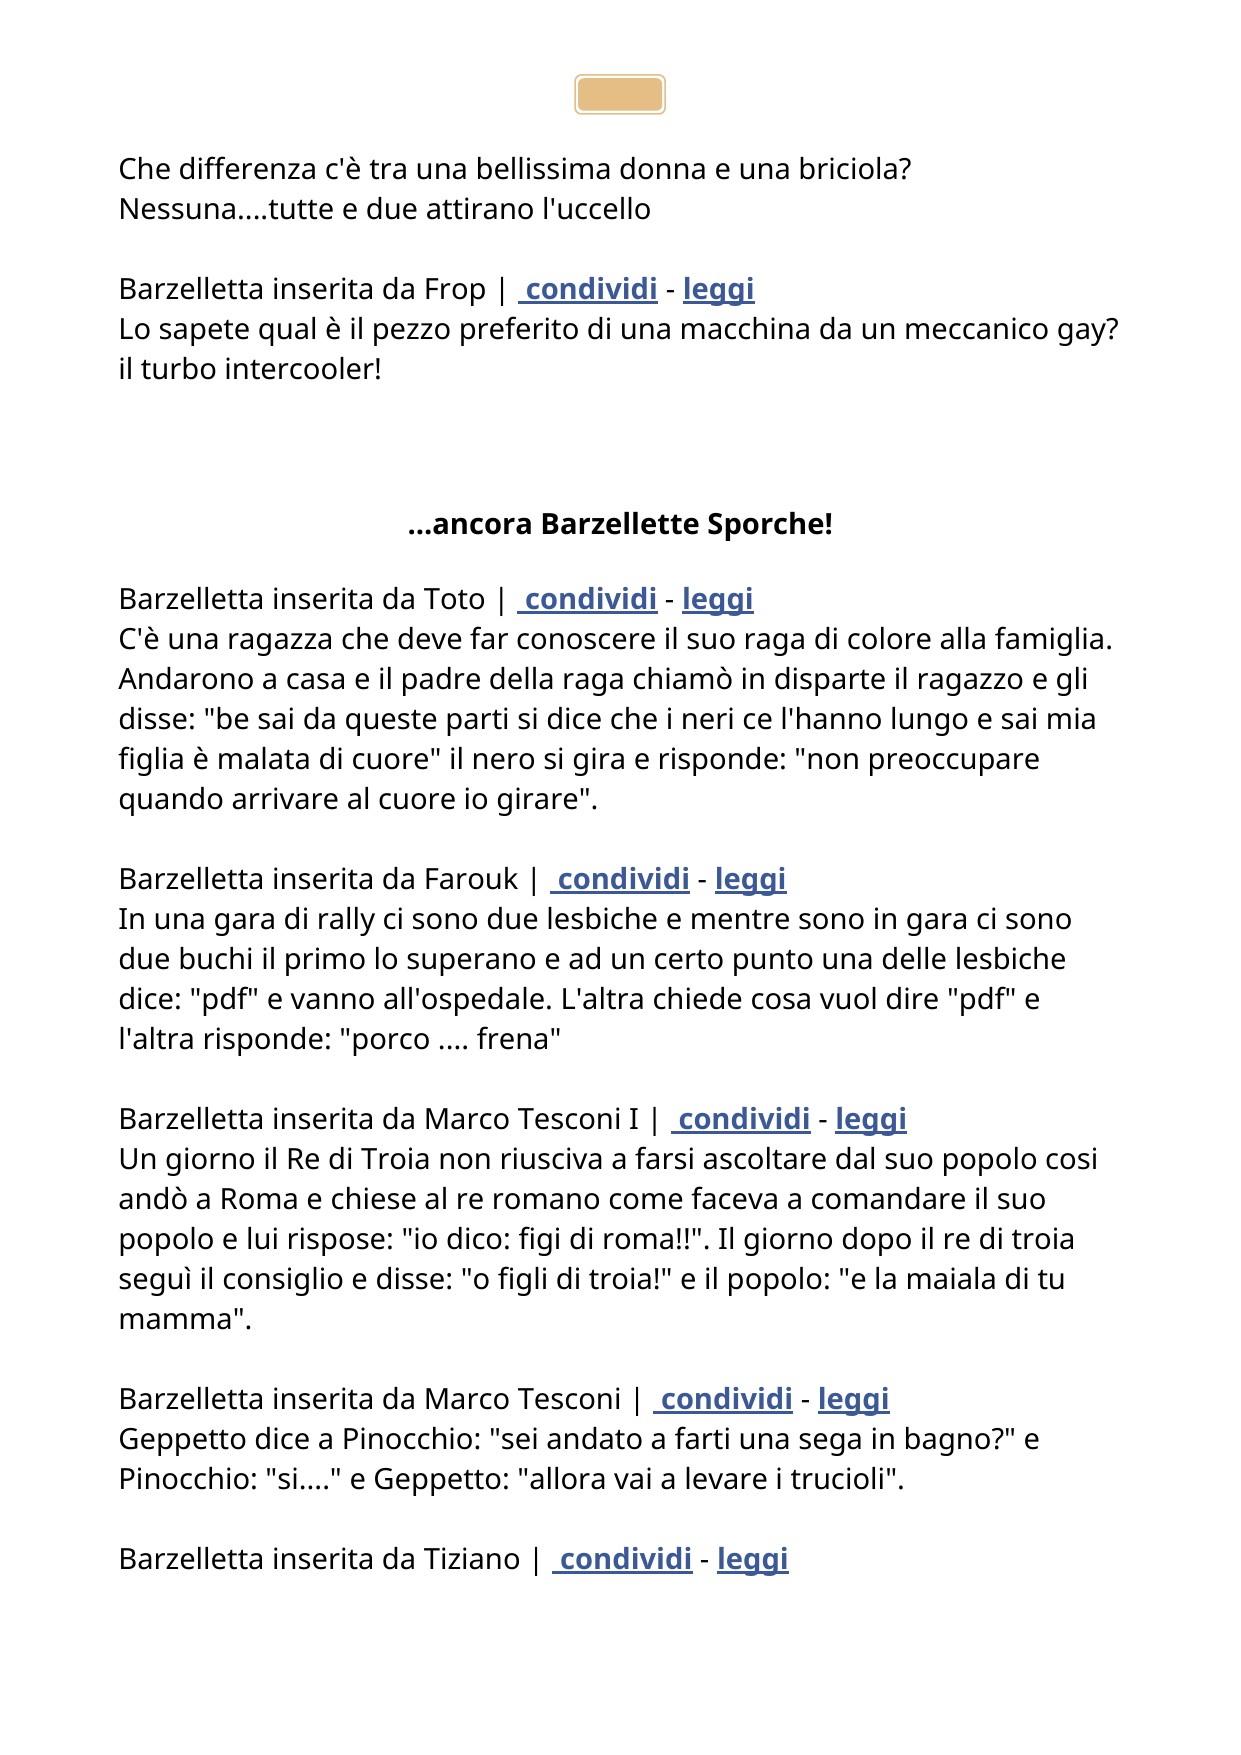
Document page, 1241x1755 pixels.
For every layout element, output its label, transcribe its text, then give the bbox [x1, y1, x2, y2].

text Barzelletta inserita da Frop | condividi - leggi [118, 228, 1122, 308]
text Barzelletta inserita da Marco Tesconi I | condividi - leggi [118, 1058, 1122, 1138]
text C'è una ragazza che deve far conoscere il suo raga di colore alla famiglia. Andarono a casa e il padre della raga chiamò in disparte il ragazzo e gli disse: "be sai da queste parti si dice che i neri ce l'hanno lungo e sai mia figlia è malata di cuore" il nero si gira e risponde: "non preoccupare quando arrivare al cuore io girare". [118, 618, 1122, 818]
text ...ancora Barzellette Sporche! [118, 503, 1122, 543]
text Barzelletta inserita da Farouk | condividi - leggi [118, 818, 1122, 898]
text Geppetto dice a Pinocchio: "sei andato a farti una sega in bagno?" e Pinocchio: "si...." e Geppetto: "allora vai a levare i trucioli". [118, 1418, 1122, 1498]
text In una gara di rally ci sono due lesbiche e mentre sono in gara ci sono due buchi il primo lo superano e ad un certo punto una delle lesbiche dice: "pdf" e vanno all'ospedale. L'altra chiede cosa vuol dire "pdf" e l'altra risponde: "porco .... frena" [118, 898, 1122, 1058]
text Barzelletta inserita da Toto | condividi - leggi [118, 578, 1122, 618]
text Che differenza c'è tra una bellissima donna e una briciola? Nessuna....tutte e due attirano l'uccello [118, 148, 1122, 228]
text Barzelletta inserita da Tiziano | condividi - leggi [118, 1498, 1122, 1578]
text Barzelletta inserita da Marco Tesconi | condividi - leggi [118, 1338, 1122, 1418]
text Un giorno il Re di Troia non riusciva a farsi ascoltare dal suo popolo cosi andò a Roma e chiese al re romano come faceva a comandare il suo popolo e lui rispose: "io dico: figi di roma!!". Il giorno dopo il re di troia seguì il consiglio e disse: "o figli di troia!" e il popolo: "e la maiala di tu mamma". [118, 1138, 1122, 1338]
text Lo sapete qual è il pezzo preferito di una macchina da un meccanico gay? il turbo intercooler! [118, 308, 1122, 388]
